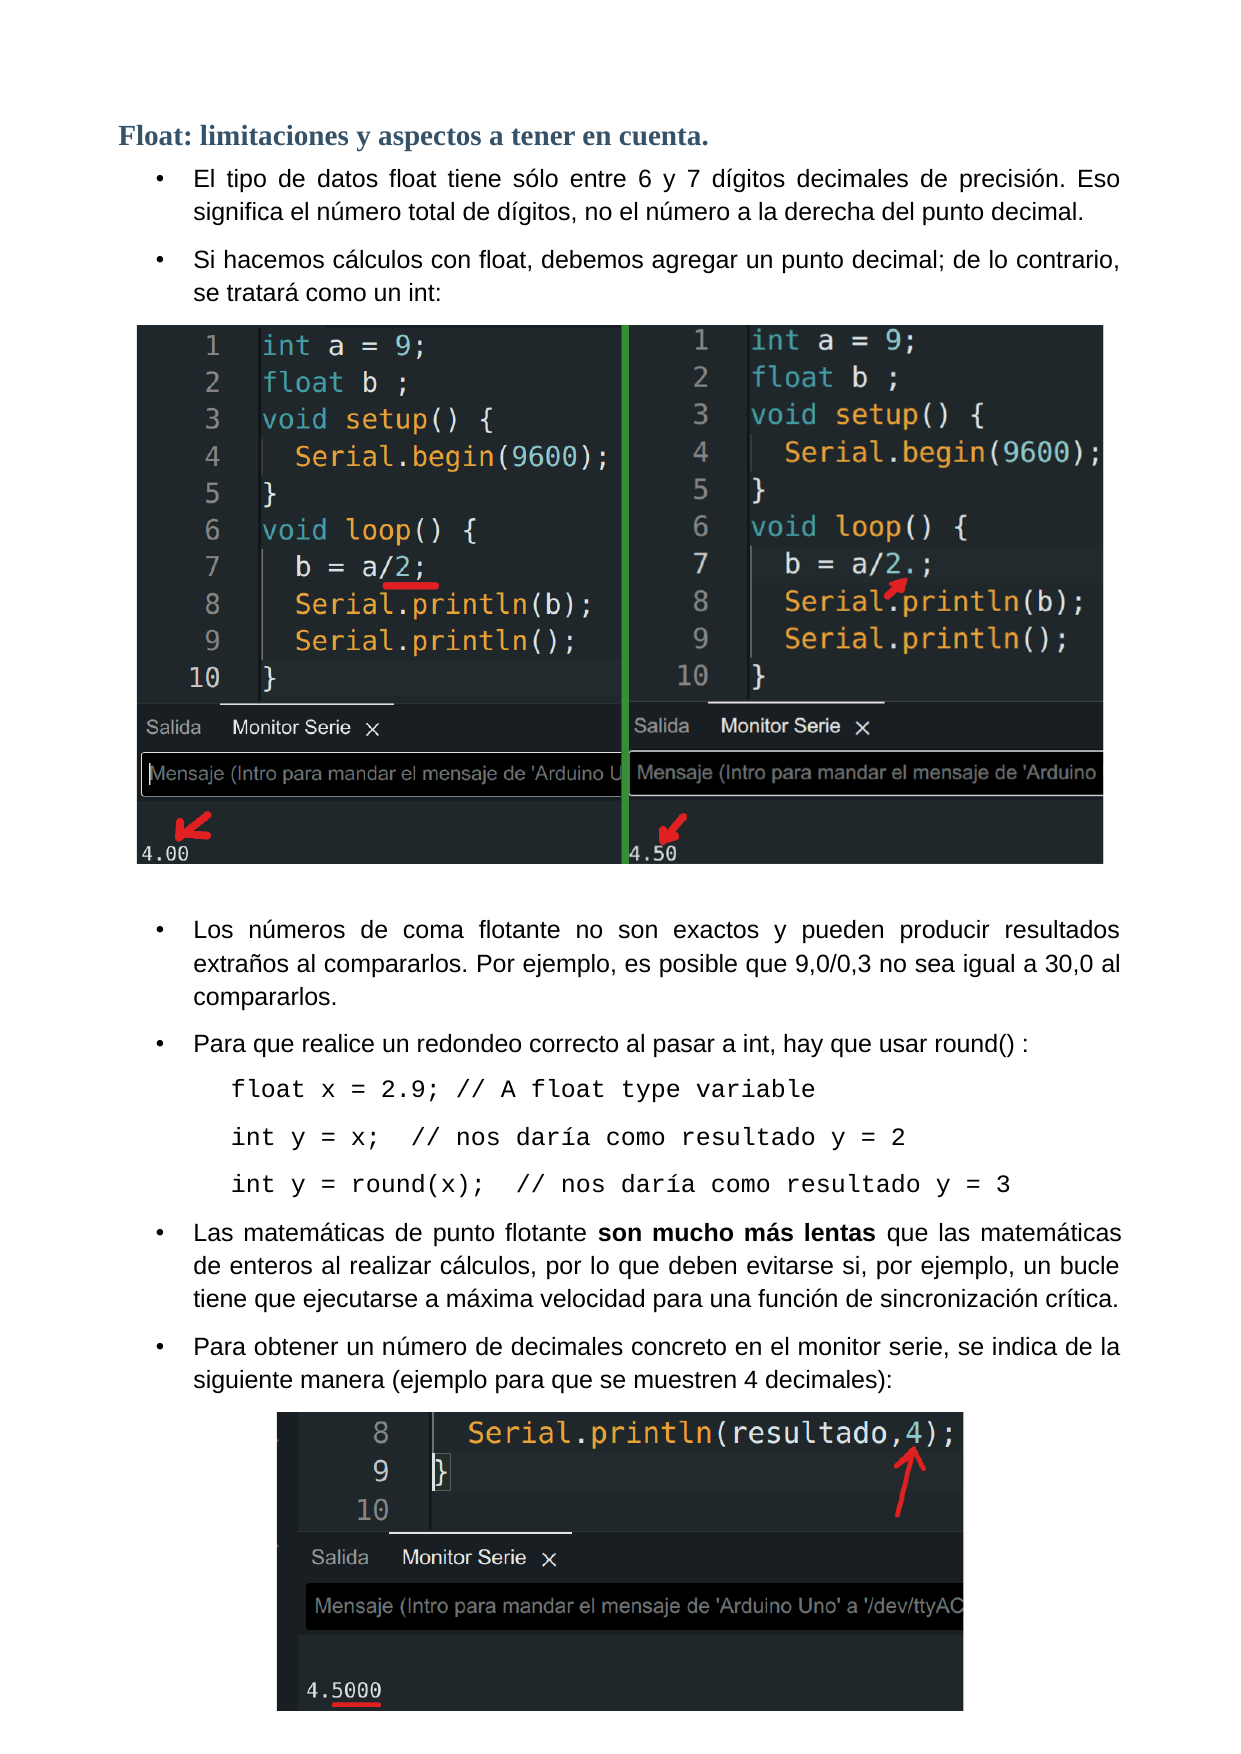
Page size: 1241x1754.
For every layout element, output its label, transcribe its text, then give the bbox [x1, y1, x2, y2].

list Si hacemos cálculos con float, debemos agregar un punto decimal; de lo contrario, se tratará como un int: [156, 245, 1122, 307]
list El tipo de datos float tiene sólo entre 6 y 7 dígitos decimales de precisión. Eso significa el número total de dígitos, no el número a la derecha del punto decimal. [156, 164, 1122, 226]
list int y = x; // nos daría como resultado y = 2 [193, 1124, 1122, 1152]
picture [276, 1412, 964, 1711]
list Para que realice un redondeo correcto al pasar a int, hay que usar round() : [156, 1029, 1122, 1058]
list Para obtener un número de decimales concreto en el monitor serie, se indica de la siguiente manera (ejemplo para que se muestren 4 decimales): [156, 1332, 1122, 1394]
picture [136, 325, 1104, 864]
list float x = 2.9; // A float type variable [193, 1077, 1122, 1105]
list Los números de coma flotante no son exactos y pueden producir resultados extraños al compararlos. Por ejemplo, es posible que 9,0/0,3 no sea igual a 30,0 al compararlos. [156, 916, 1122, 1010]
list Las matemáticas de punto flotante son mucho más lentas que las matemáticas de enteros al realizar cálculos, por lo que deben evitarse si, por ejemplo, un bucle tiene que ejecutarse a máxima velocidad para una función de sincronización crítica. [156, 1218, 1122, 1313]
subtitle Float: limitaciones y aspectos a tener en cuenta. [118, 118, 1122, 152]
list int y = round(x); // nos daría como resultado y = 3 [193, 1171, 1122, 1199]
